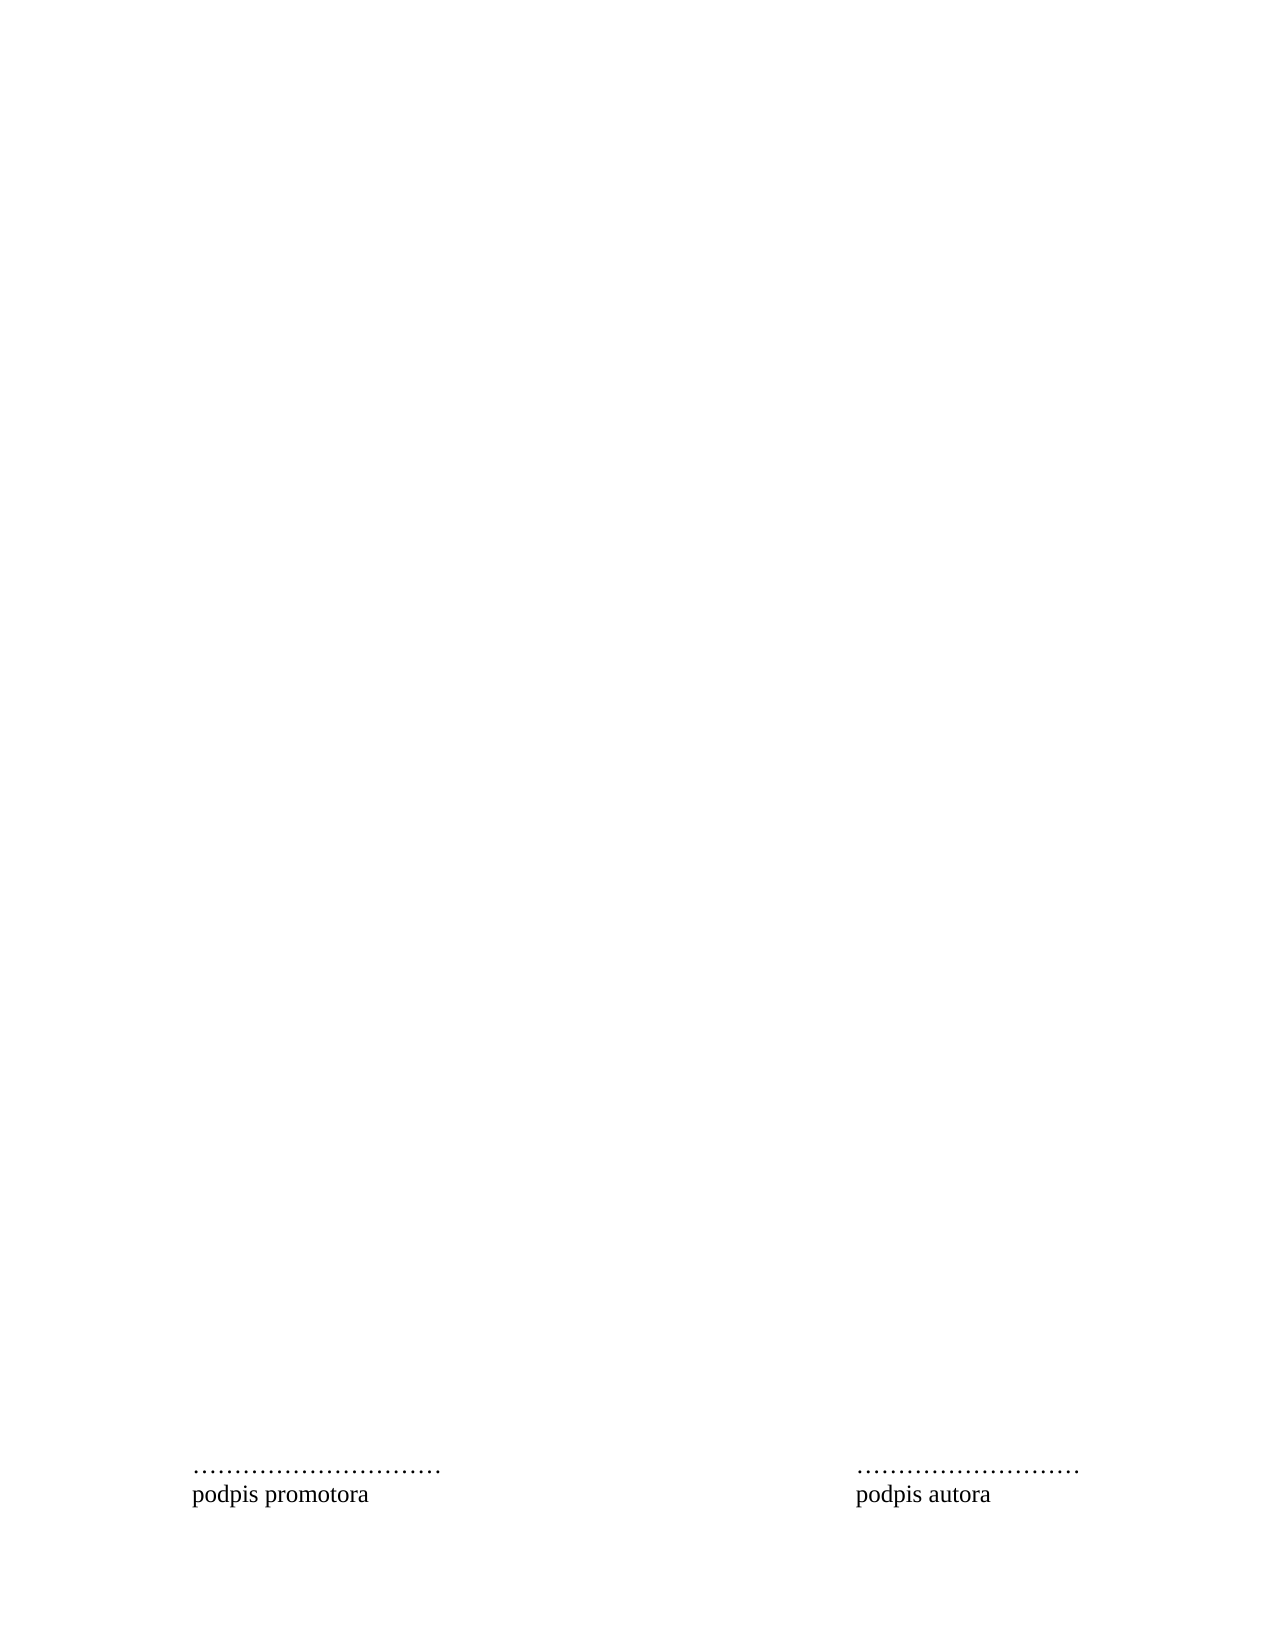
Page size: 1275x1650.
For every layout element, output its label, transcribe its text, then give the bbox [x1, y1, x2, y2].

text podpis promotora podpis autora [192, 1479, 1157, 1508]
text ………………………… ……………………… [192, 1451, 1157, 1479]
